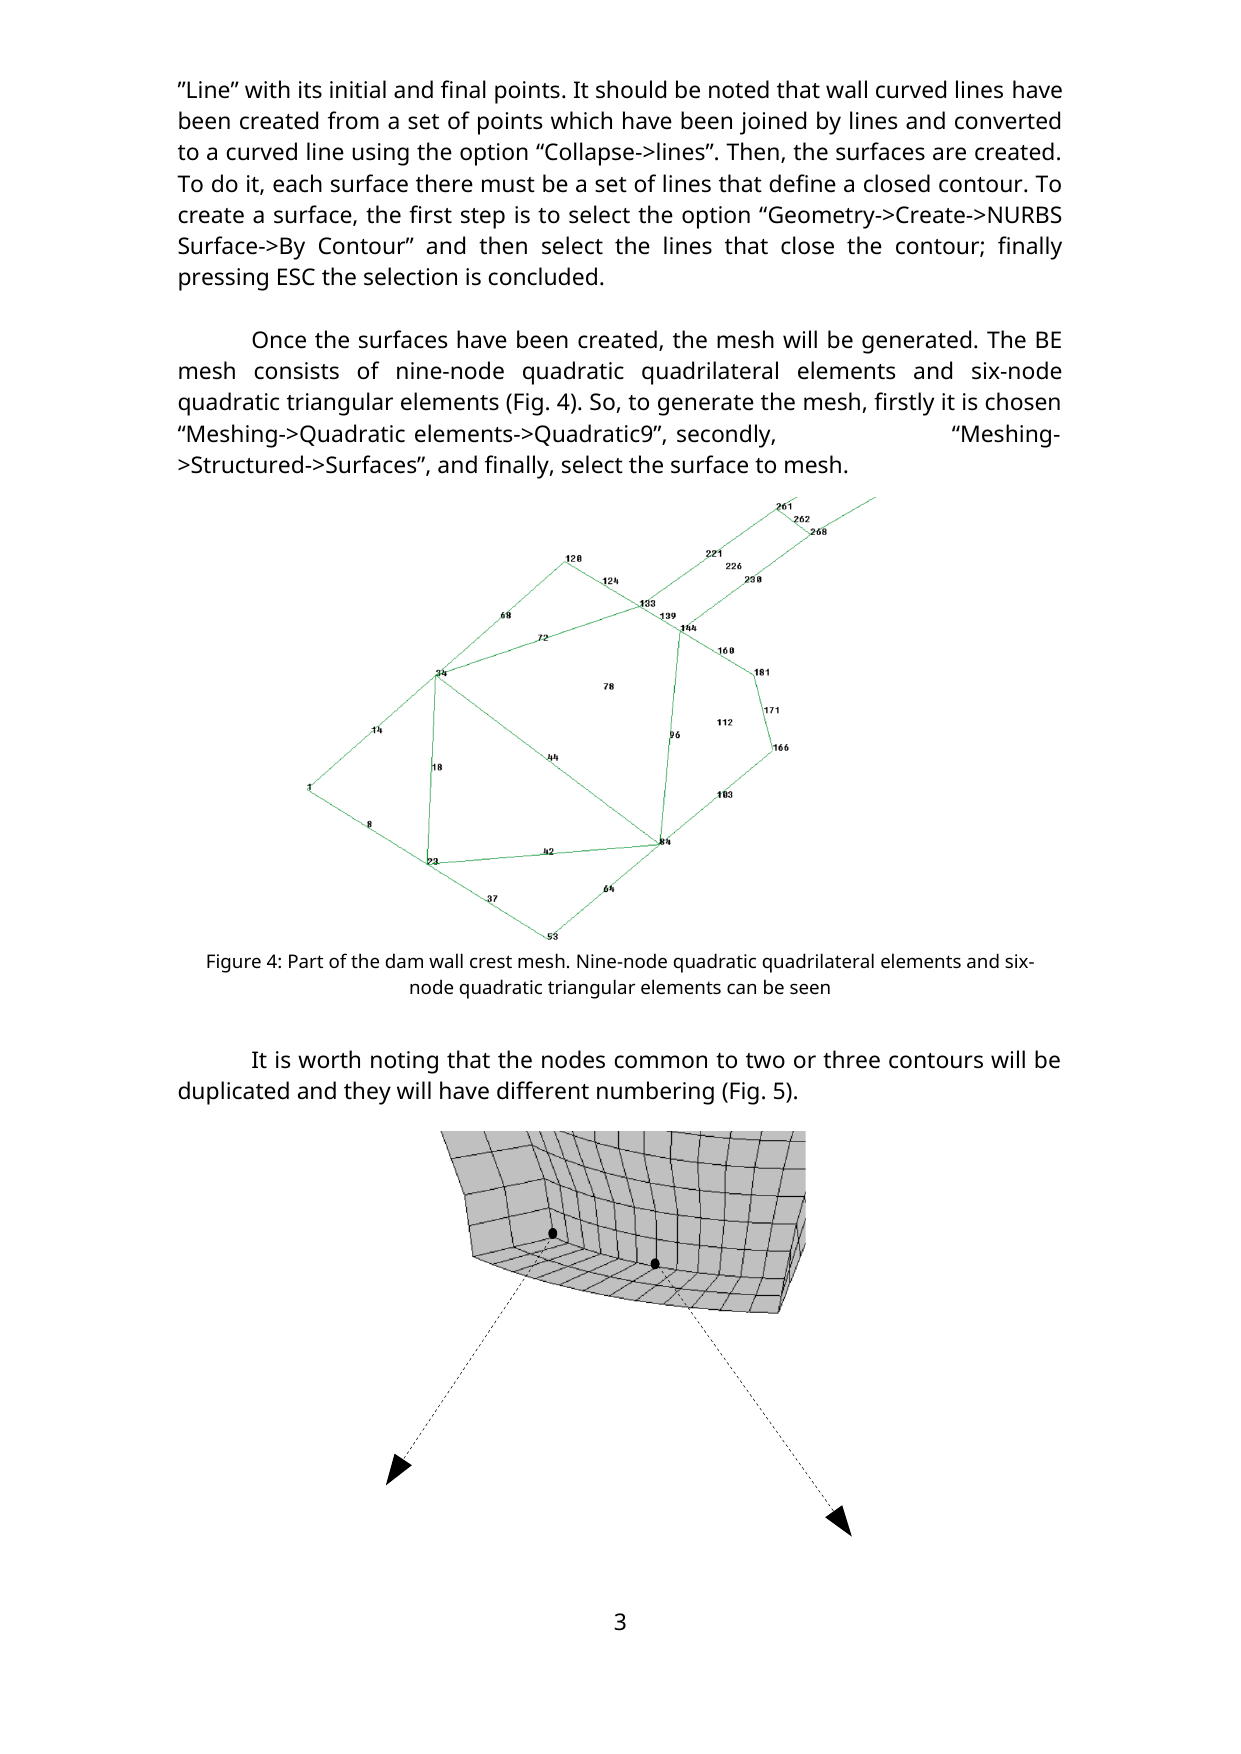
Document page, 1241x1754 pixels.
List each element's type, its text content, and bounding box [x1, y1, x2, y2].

table_header [177, 1132, 434, 1319]
table_header [806, 1132, 1063, 1319]
table_header [943, 497, 1063, 942]
text Once the surfaces have been created, the mesh will be generated. The BE mesh consists of nine-node quadratic quadrilateral elements and six-node quadratic triangular elements (Fig. 4). So, to generate the mesh, firstly it is chosen “Meshing->Quadratic elements->Quadratic9”, secondly, “Meshing->Structured->Surfaces”, and finally, select the surface to mesh. [177, 324, 1063, 480]
text It is worth noting that the nodes common to two or three contours will be duplicated and they will have different numbering (Fig. 5). [177, 1043, 1063, 1106]
table_cell Figure 4: Part of the dam wall crest mesh. Nine-node quadratic quadrilateral elements and six-node quadratic triangular elements can be seen [177, 943, 1063, 1012]
table_header [177, 497, 298, 942]
text ”Line” with its initial and final points. It should be noted that wall curved lines have been created from a set of points which have been joined by lines and converted to a curved line using the option “Collapse->lines”. Then, the surfaces are created. To do it, each surface there must be a set of lines that define a closed contour. To create a surface, the first step is to select the option “Geometry->Create->NURBS Surface->By Contour” and then select the lines that close the contour; finally pressing ESC the selection is concluded. [177, 74, 1063, 292]
